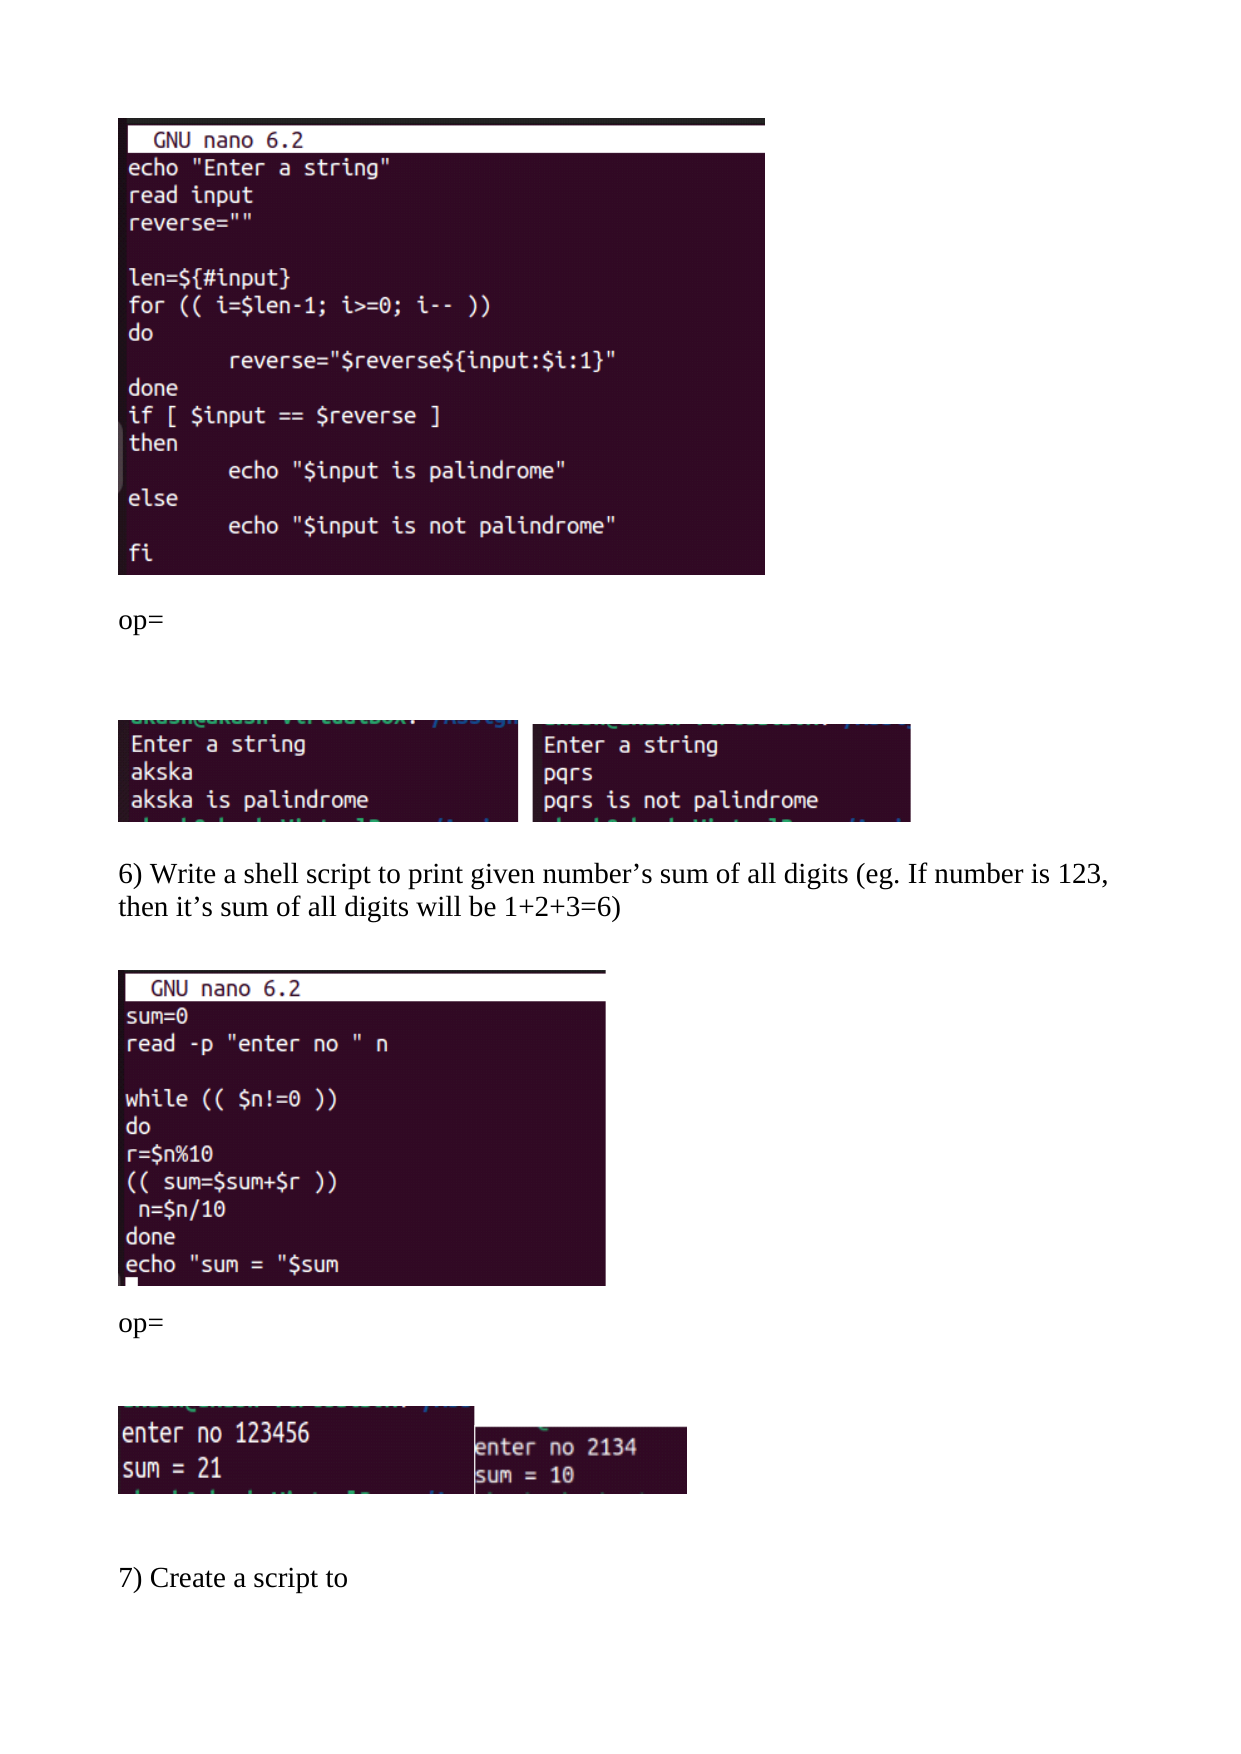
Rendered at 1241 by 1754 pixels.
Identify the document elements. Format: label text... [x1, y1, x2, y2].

text op= [118, 1305, 1122, 1339]
text 7) Create a script to [118, 1561, 1122, 1594]
text op= [118, 602, 1122, 636]
text 6) Write a shell script to print given number’s sum of all digits (eg. If number is 123, then it’s sum of all digits will be 1+2+3=6) [118, 856, 1122, 923]
